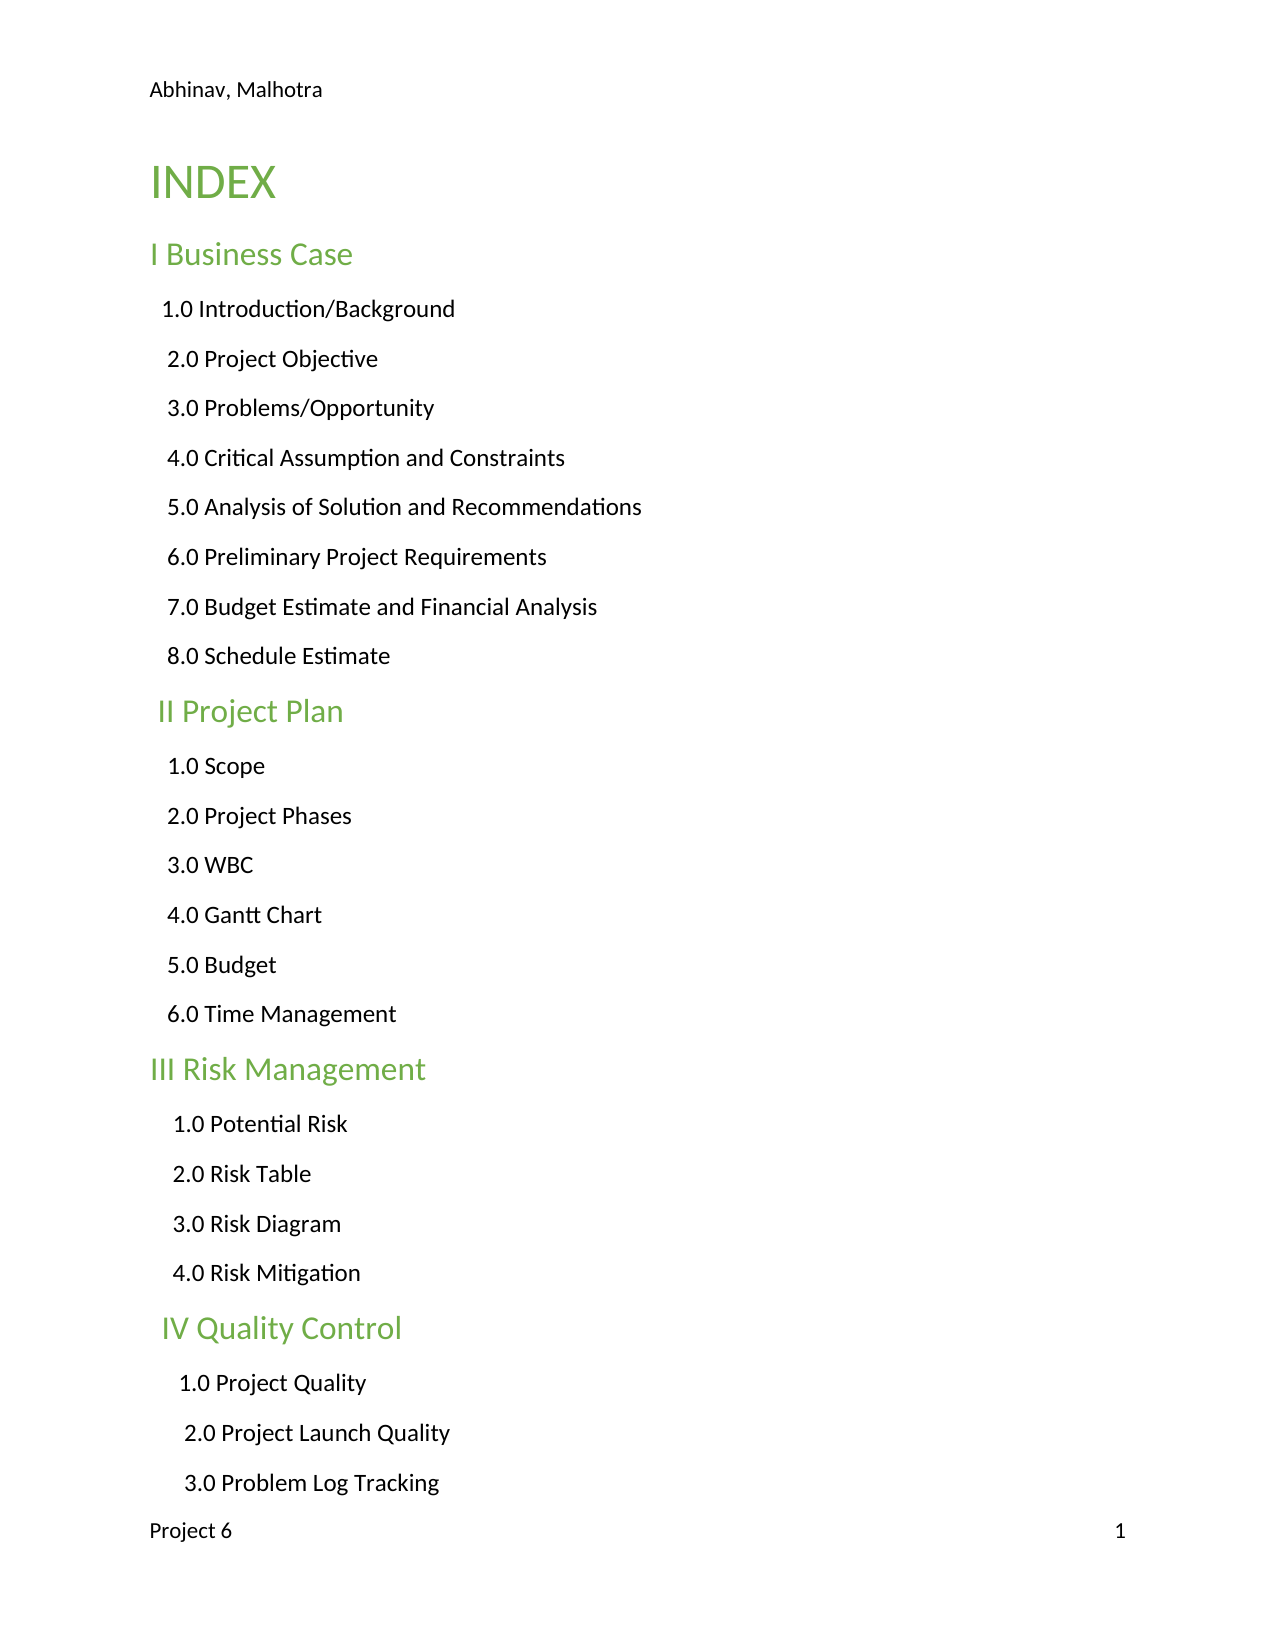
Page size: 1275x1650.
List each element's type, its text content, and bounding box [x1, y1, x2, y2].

text 2.0 Risk Table [150, 1158, 1125, 1189]
text 2.0 Project Launch Quality [150, 1417, 1125, 1448]
text 4.0 Critical Assumption and Constraints [150, 442, 1125, 472]
text 3.0 Problem Log Tracking [150, 1467, 1125, 1497]
text 3.0 Problems/Opportunity [150, 392, 1125, 423]
text II Project Plan [150, 690, 1125, 731]
text 3.0 Risk Diagram [150, 1208, 1125, 1238]
text 1.0 Scope [150, 750, 1125, 781]
text 7.0 Budget Estimate and Financial Analysis [150, 591, 1125, 621]
text 2.0 Project Objective [150, 343, 1125, 373]
text 4.0 Risk Mitigation [150, 1257, 1125, 1288]
text III Risk Management [150, 1048, 1125, 1089]
text 3.0 WBC [150, 849, 1125, 880]
text 1.0 Project Quality [150, 1367, 1125, 1398]
text 5.0 Budget [150, 949, 1125, 979]
text I Business Case [150, 232, 1125, 273]
text 8.0 Schedule Estimate [150, 640, 1125, 671]
text IV Quality Control [150, 1307, 1125, 1348]
text 6.0 Preliminary Project Requirements [150, 541, 1125, 572]
text 1.0 Potential Risk [150, 1108, 1125, 1139]
text 1.0 Introduction/Background [150, 293, 1125, 324]
text INDEX [150, 150, 1125, 211]
text 5.0 Analysis of Solution and Recommendations [150, 491, 1125, 522]
text 6.0 Time Management [150, 998, 1125, 1029]
text 4.0 Gantt Chart [150, 899, 1125, 930]
text 2.0 Project Phases [150, 800, 1125, 831]
